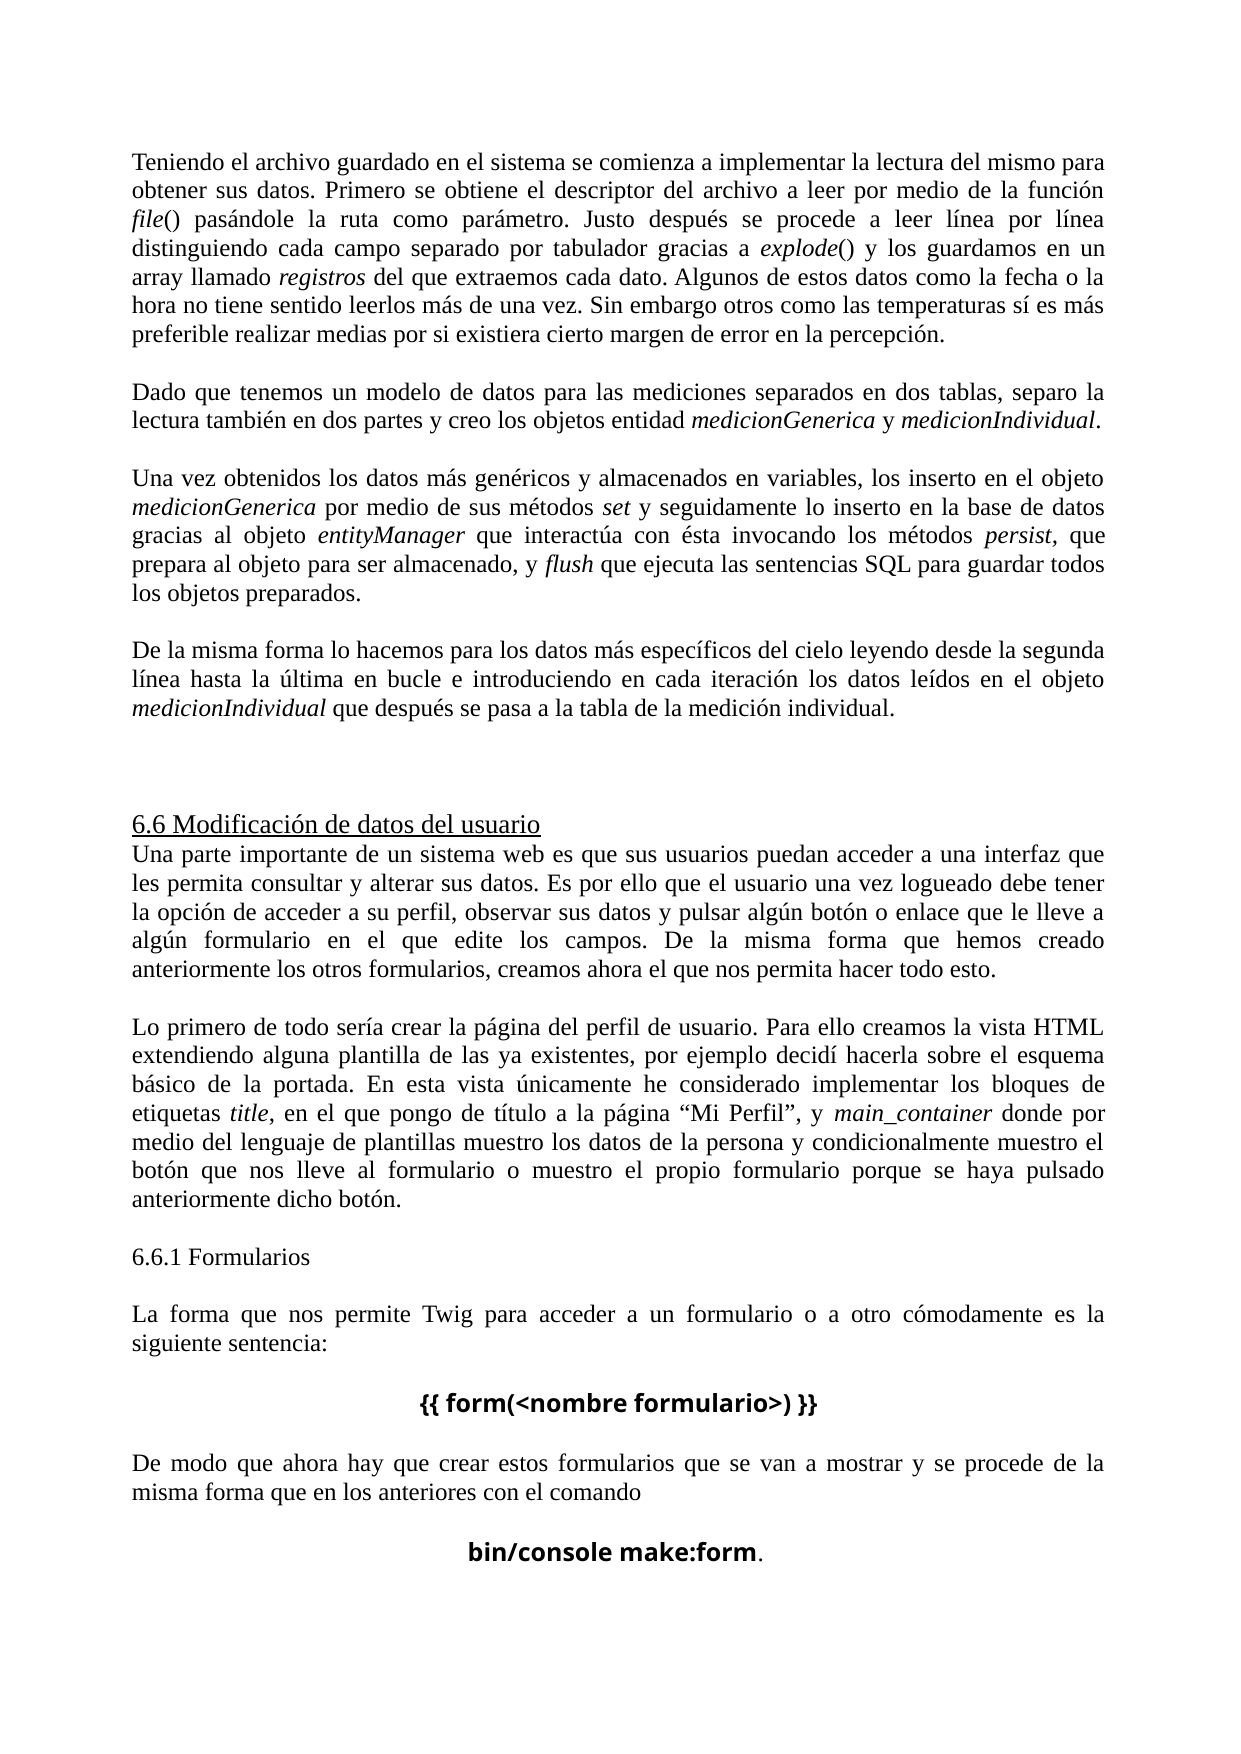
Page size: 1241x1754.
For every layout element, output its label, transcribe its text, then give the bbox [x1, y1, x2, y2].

text 6.6 Modificación de datos del usuario [132, 808, 1106, 839]
text bin/console make:form. [132, 1534, 1106, 1569]
text Dado que tenemos un modelo de datos para las mediciones separados en dos tablas, separo la lectura también en dos partes y creo los objetos entidad medicionGenerica y medicionIndividual. [132, 377, 1106, 434]
text De la misma forma lo hacemos para los datos más específicos del cielo leyendo desde la segunda línea hasta la última en bucle e introduciendo en cada iteración los datos leídos en el objeto medicionIndividual que después se pasa a la tabla de la medición individual. [132, 636, 1106, 722]
text Teniendo el archivo guardado en el sistema se comienza a implementar la lectura del mismo para obtener sus datos. Primero se obtiene el descriptor del archivo a leer por medio de la función file() pasándole la ruta como parámetro. Justo después se procede a leer línea por línea distinguiendo cada campo separado por tabulador gracias a explode() y los guardamos en un array llamado registros del que extraemos cada dato. Algunos de estos datos como la fecha o la hora no tiene sentido leerlos más de una vez. Sin embargo otros como las temperaturas sí es más preferible realizar medias por si existiera cierto margen de error en la percepción. [132, 147, 1106, 348]
text La forma que nos permite Twig para acceder a un formulario o a otro cómodamente es la siguiente sentencia: [132, 1299, 1106, 1357]
text Lo primero de todo sería crear la página del perfil de usuario. Para ello creamos la vista HTML extendiendo alguna plantilla de las ya existentes, por ejemplo decidí hacerla sobre el esquema básico de la portada. En esta vista únicamente he considerado implementar los bloques de etiquetas title, en el que pongo de título a la página “Mi Perfil”, y main_container donde por medio del lenguaje de plantillas muestro los datos de la persona y condicionalmente muestro el botón que nos lleve al formulario o muestro el propio formulario porque se haya pulsado anteriormente dicho botón. [132, 1012, 1106, 1213]
text Una parte importante de un sistema web es que sus usuarios puedan acceder a una interfaz que les permita consultar y alterar sus datos. Es por ello que el usuario una vez logueado debe tener la opción de acceder a su perfil, observar sus datos y pulsar algún botón o enlace que le lleve a algún formulario en el que edite los campos. De la misma forma que hemos creado anteriormente los otros formularios, creamos ahora el que nos permita hacer todo esto. [132, 839, 1106, 983]
text De modo que ahora hay que crear estos formularios que se van a mostrar y se procede de la misma forma que en los anteriores con el comando [132, 1448, 1106, 1506]
text {{ form(<nombre formulario>) }} [132, 1386, 1106, 1419]
text Una vez obtenidos los datos más genéricos y almacenados en variables, los inserto en el objeto medicionGenerica por medio de sus métodos set y seguidamente lo inserto en la base de datos gracias al objeto entityManager que interactúa con ésta invocando los métodos persist, que prepara al objeto para ser almacenado, y flush que ejecuta las sentencias SQL para guardar todos los objetos preparados. [132, 463, 1106, 607]
text 6.6.1 Formularios [132, 1242, 1106, 1271]
